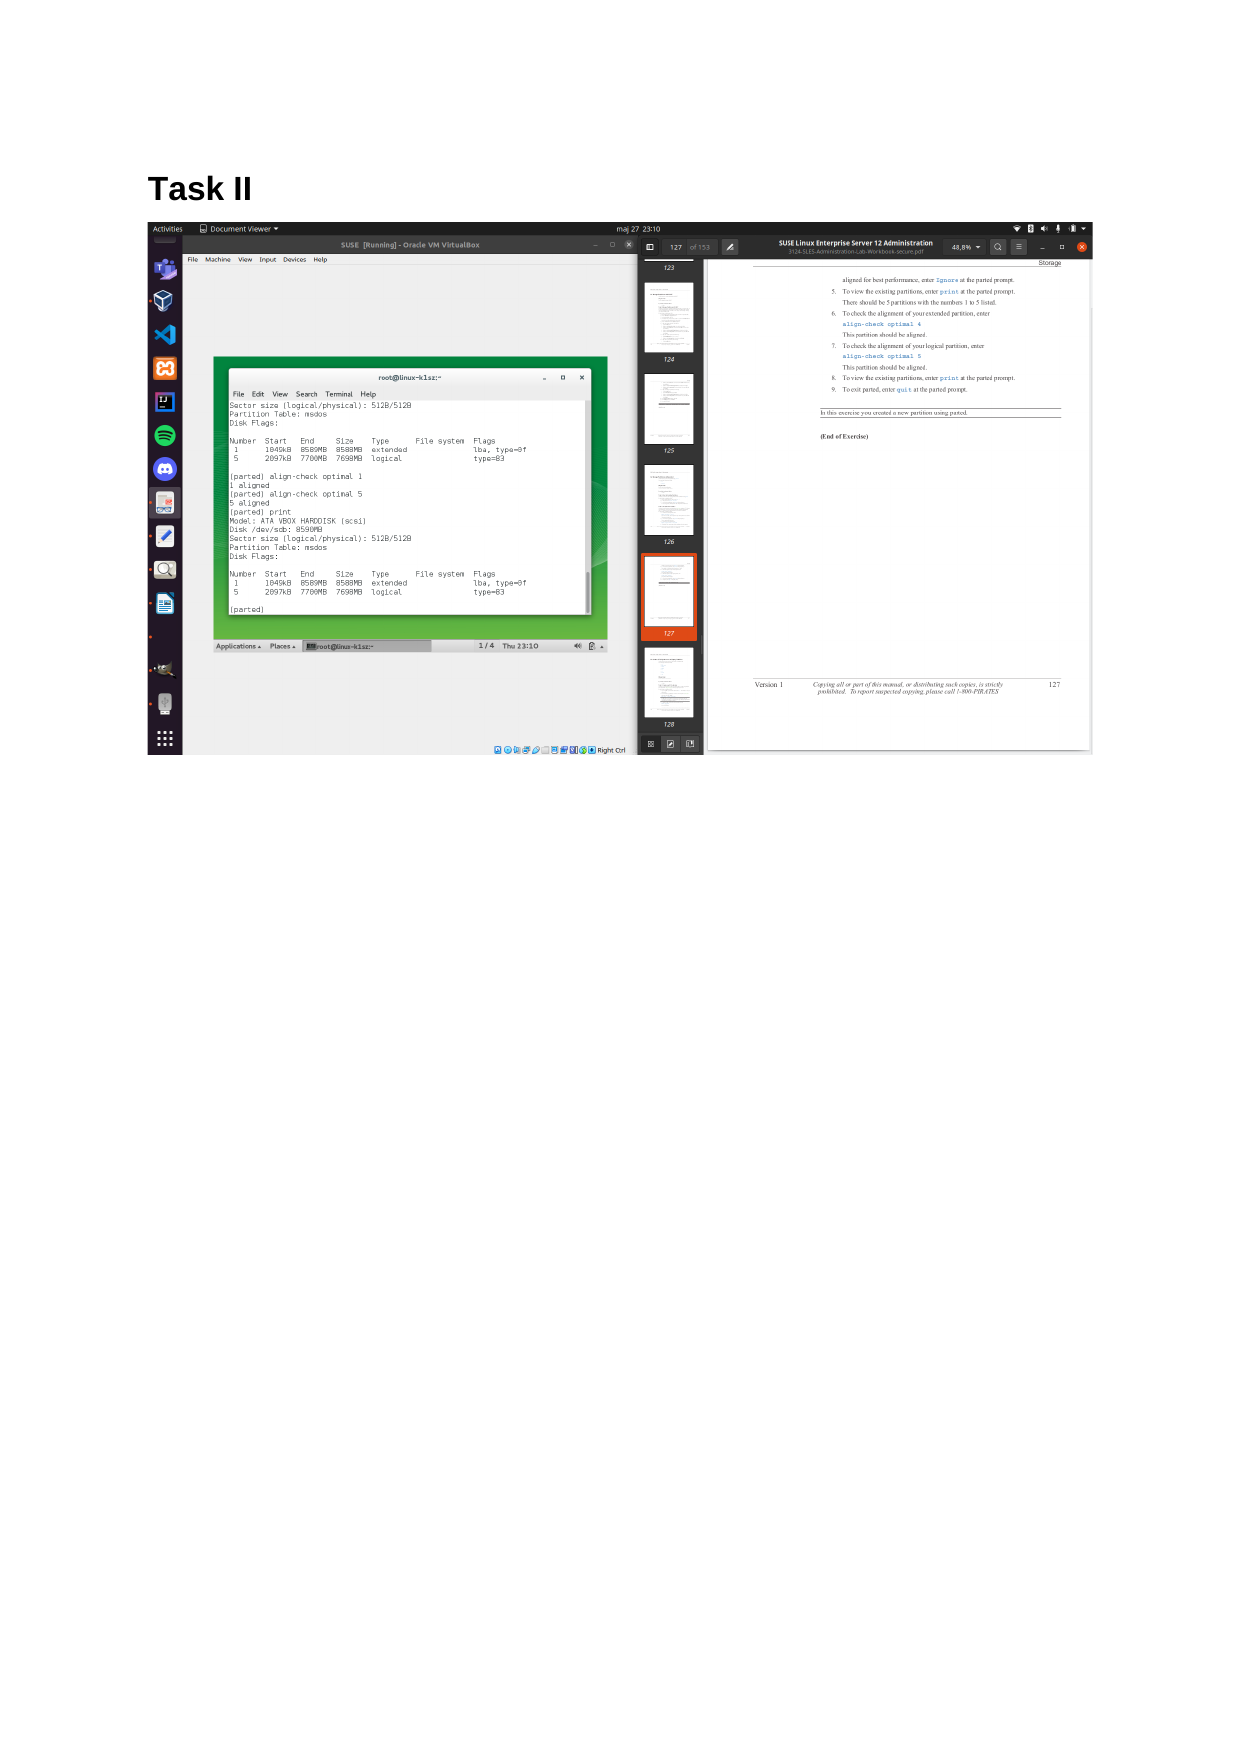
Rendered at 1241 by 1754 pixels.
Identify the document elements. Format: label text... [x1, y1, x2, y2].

subtitle Task II [148, 168, 1093, 207]
picture [147, 222, 1093, 755]
